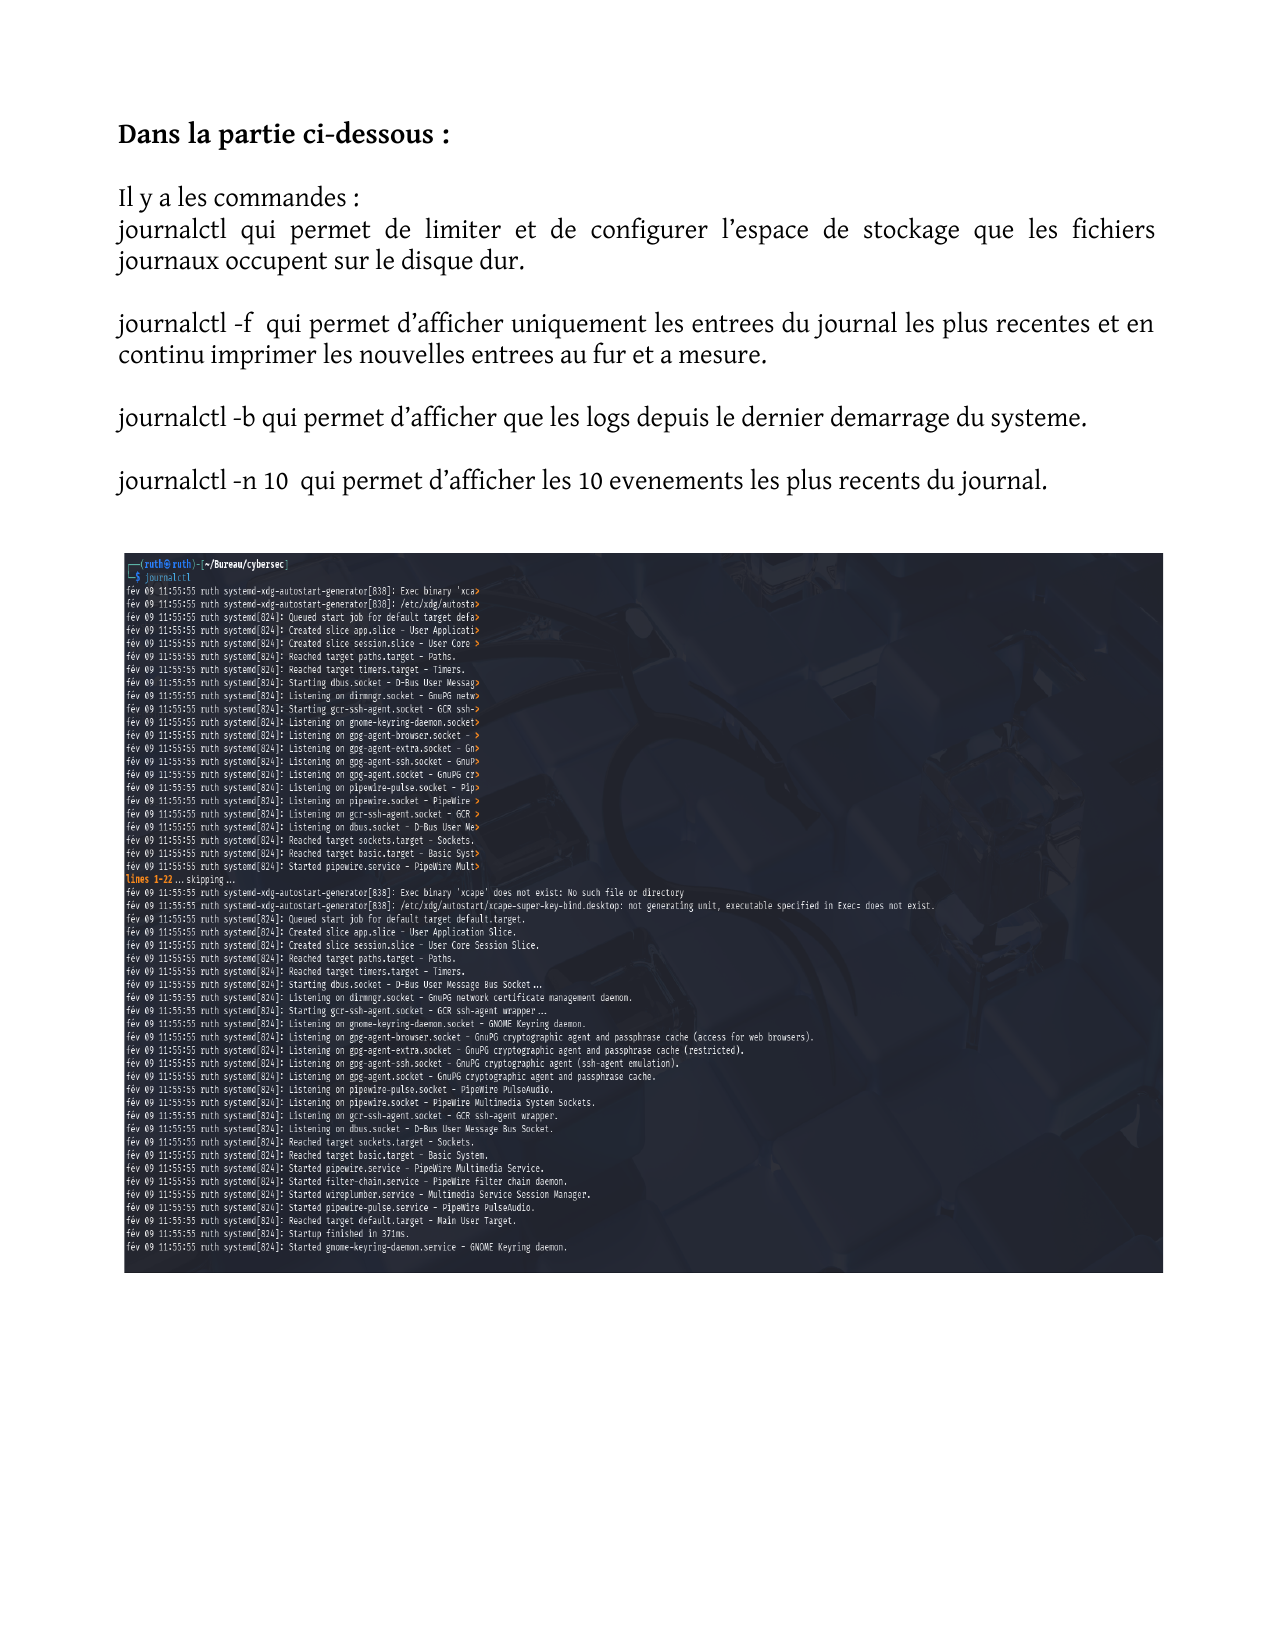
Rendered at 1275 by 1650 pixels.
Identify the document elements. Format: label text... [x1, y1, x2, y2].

text journalctl -n 10 qui permet d’afficher les 10 evenements les plus recents du journal. [118, 465, 1157, 497]
text journalctl -f qui permet d’afficher uniquement les entrees du journal les plus recentes et en continu imprimer les nouvelles entrees au fur et a mesure. [118, 309, 1157, 371]
text journalctl -b qui permet d’afficher que les logs depuis le dernier demarrage du systeme. [118, 403, 1157, 434]
picture [124, 553, 1164, 1273]
text Dans la partie ci-dessous : [118, 118, 1157, 152]
text journalctl qui permet de limiter et de configurer l’espace de stockage que les fichiers journaux occupent sur le disque dur. [118, 214, 1157, 277]
text Il y a les commandes : [118, 183, 1157, 214]
